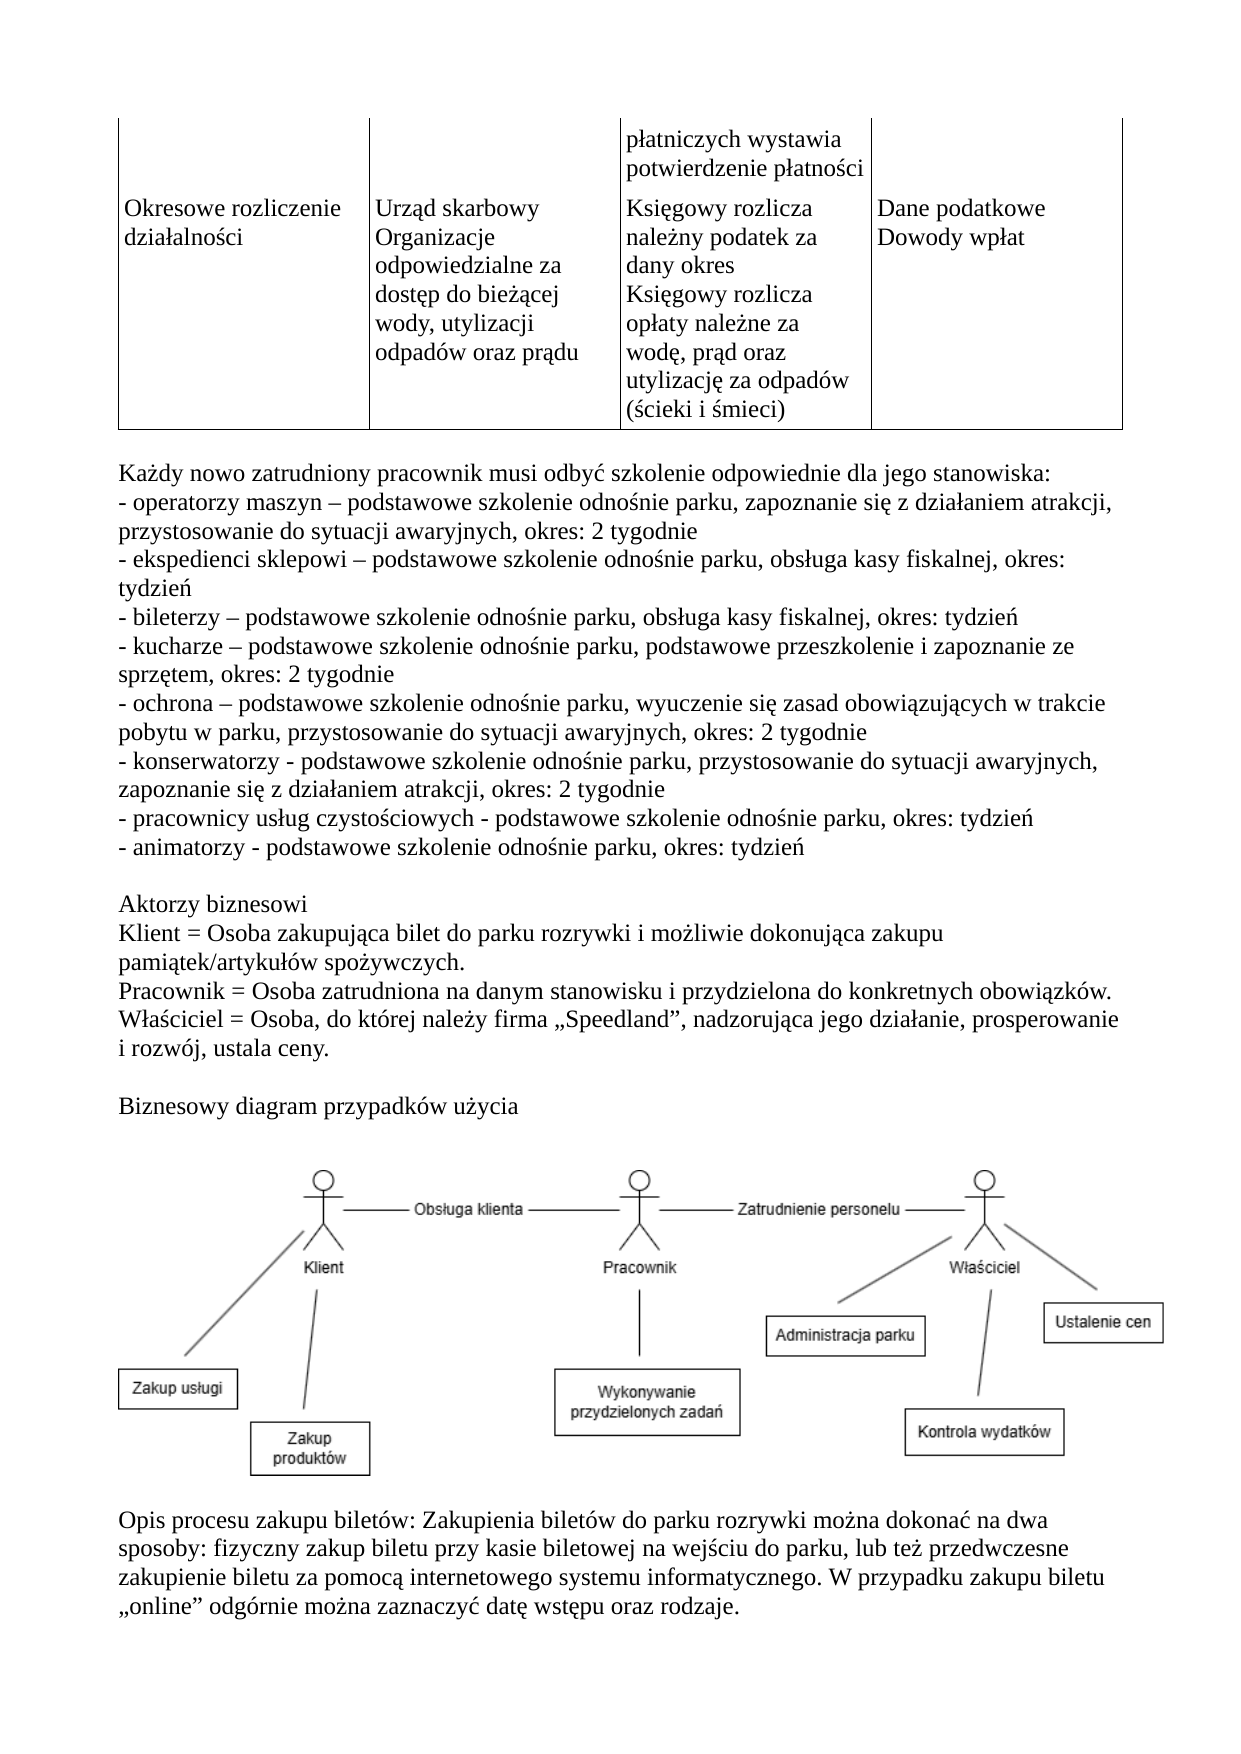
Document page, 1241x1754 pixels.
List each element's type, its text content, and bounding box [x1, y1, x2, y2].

text - operatorzy maszyn – podstawowe szkolenie odnośnie parku, zapoznanie się z działaniem atrakcji, przystosowanie do sytuacji awaryjnych, okres: 2 tygodnie [118, 487, 1122, 544]
text Biznesowy diagram przypadków użycia [118, 1091, 1122, 1119]
text - konserwatorzy - podstawowe szkolenie odnośnie parku, przystosowanie do sytuacji awaryjnych, zapoznanie się z działaniem atrakcji, okres: 2 tygodnie [118, 746, 1122, 803]
table_cell Księgowy rozlicza należny podatek za dany okres Księgowy rozlicza opłaty należne za wodę, prąd oraz utylizację za odpadów (ścieki i śmieci) [621, 187, 871, 428]
table_cell Okresowe rozliczenie działalności [119, 187, 369, 428]
text Klient = Osoba zakupująca bilet do parku rozrywki i możliwie dokonująca zakupu pamiątek/artykułów spożywczych. [118, 918, 1122, 976]
text Pracownik = Osoba zatrudniona na danym stanowisku i przydzielona do konkretnych obowiązków. [118, 976, 1122, 1004]
text - ochrona – podstawowe szkolenie odnośnie parku, wyuczenie się zasad obowiązujących w trakcie pobytu w parku, przystosowanie do sytuacji awaryjnych, okres: 2 tygodnie [118, 688, 1122, 746]
table_cell Urząd skarbowy Organizacje odpowiedzialne za dostęp do bieżącej wody, utylizacji odpadów oraz prądu [370, 187, 620, 428]
table_cell [119, 118, 369, 187]
text Aktorzy biznesowi [118, 889, 1122, 918]
table_cell płatniczych wystawia potwierdzenie płatności [621, 118, 871, 187]
text - animatorzy - podstawowe szkolenie odnośnie parku, okres: tydzień [118, 832, 1122, 861]
text Każdy nowo zatrudniony pracownik musi odbyć szkolenie odpowiednie dla jego stanowiska: [118, 458, 1122, 487]
text - kucharze – podstawowe szkolenie odnośnie parku, podstawowe przeszkolenie i zapoznanie ze sprzętem, okres: 2 tygodnie [118, 631, 1122, 688]
table_cell [872, 118, 1122, 187]
text Opis procesu zakupu biletów: Zakupienia biletów do parku rozrywki można dokonać na dwa sposoby: fizyczny zakup biletu przy kasie biletowej na wejściu do parku, lub też przedwczesne zakupienie biletu za pomocą internetowego systemu informatycznego. W przypadku zakupu biletu „online” odgórnie można zaznaczyć datę wstępu oraz rodzaje. [118, 1505, 1122, 1620]
text - pracownicy usług czystościowych - podstawowe szkolenie odnośnie parku, okres: tydzień [118, 803, 1122, 832]
text Właściciel = Osoba, do której należy firma „Speedland”, nadzorująca jego działanie, prosperowanie i rozwój, ustala ceny. [118, 1004, 1122, 1062]
picture [118, 1170, 1164, 1476]
text - ekspedienci sklepowi – podstawowe szkolenie odnośnie parku, obsługa kasy fiskalnej, okres: tydzień [118, 544, 1122, 602]
table_cell Dane podatkowe Dowody wpłat [872, 187, 1122, 428]
table_cell [370, 118, 620, 187]
text - bileterzy – podstawowe szkolenie odnośnie parku, obsługa kasy fiskalnej, okres: tydzień [118, 602, 1122, 631]
